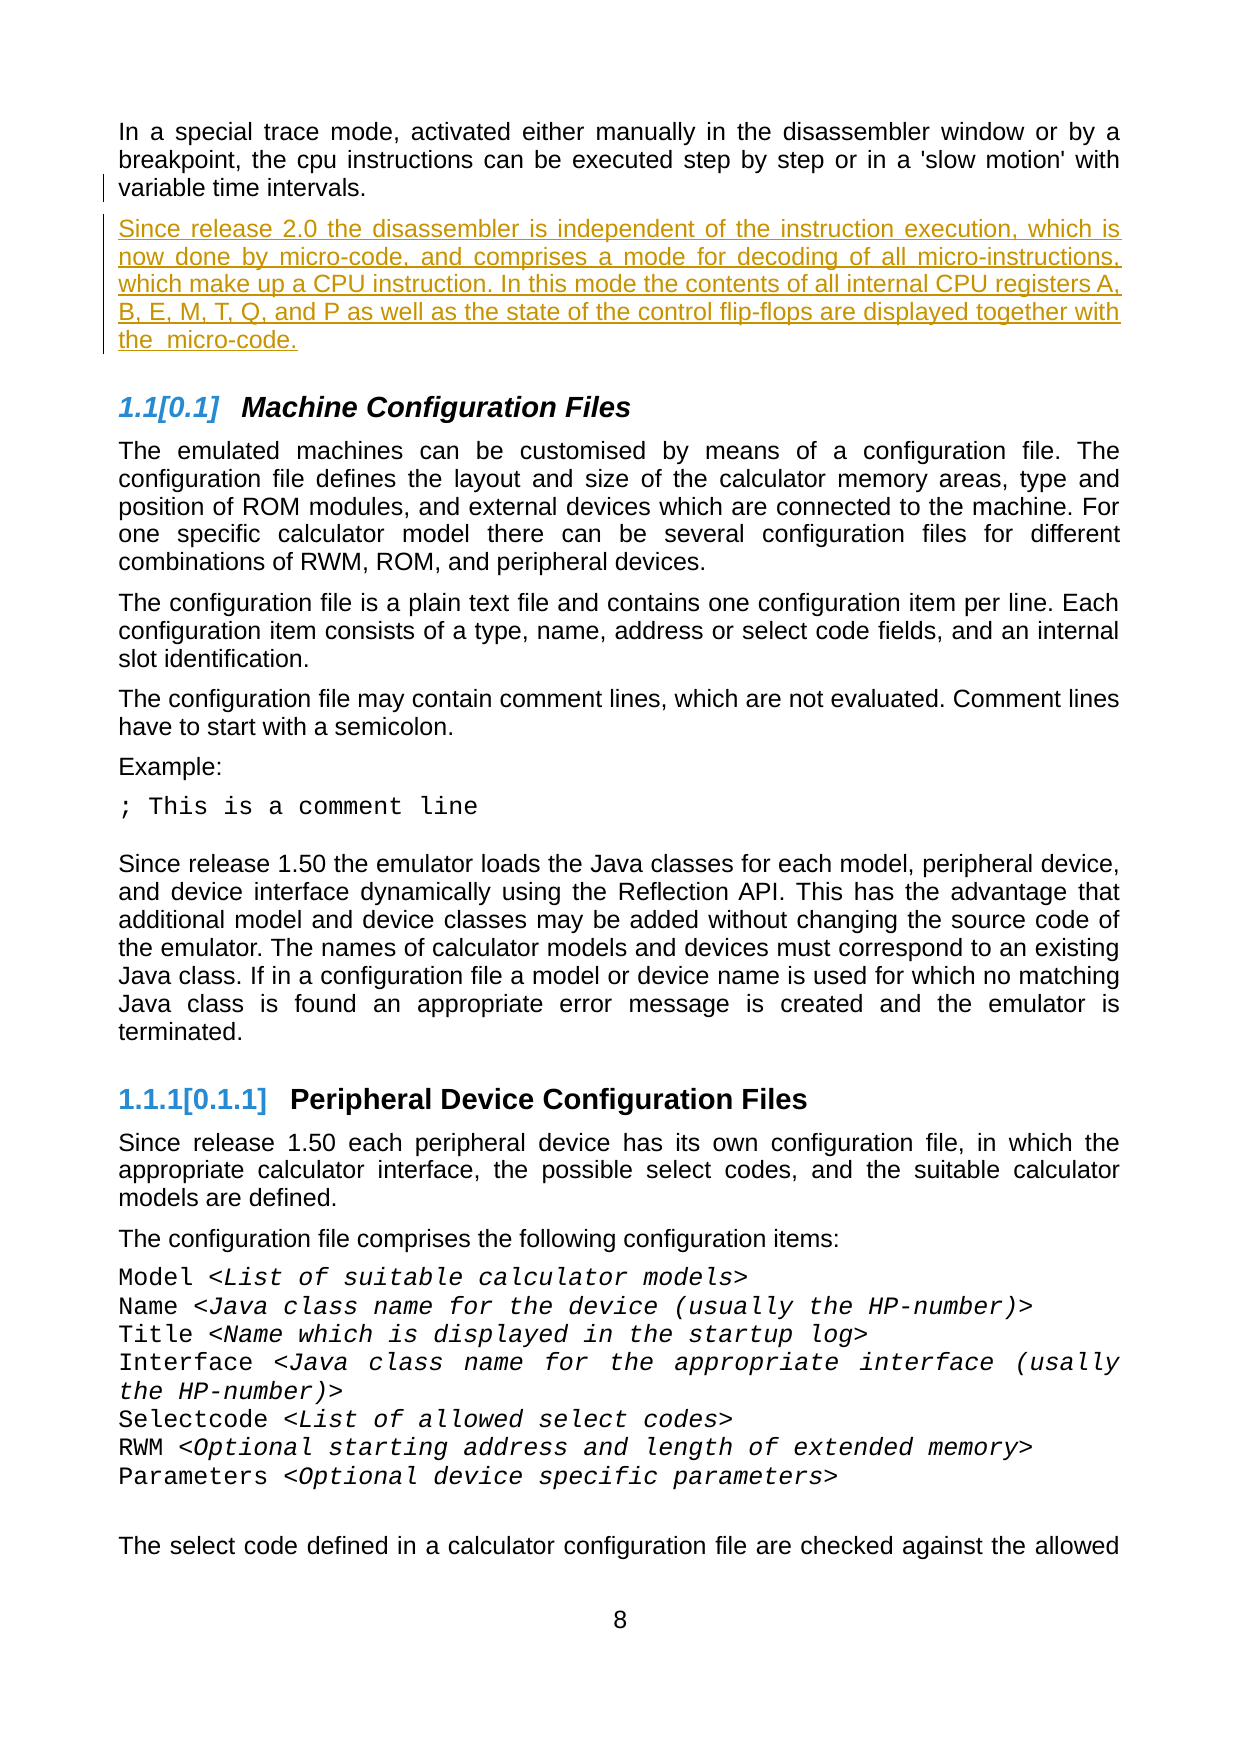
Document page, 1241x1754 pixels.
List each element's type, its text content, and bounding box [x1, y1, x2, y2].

text B, E, M, T, Q, and P as well as the state of the control flip-flops are displayed together with the micro-code. [118, 296, 1122, 354]
text Model <List of suitable calculator models> [118, 1265, 1122, 1293]
text ; This is a comment line [118, 794, 1122, 822]
text Since release 2.0 the disassembler is independent of the instruction execution, which is [118, 214, 1122, 239]
text Since release 1.50 the emulator loads the Java classes for each model, peripheral device, and device interface dynamically using the Reflection API. This has the advantage that additional model and device classes may be added without changing the source code of the emulator. The names of calculator models and devices must correspond to an existing Java class. If in a configuration file a model or device name is used for which no matching Java class is found an appropriate error message is created and the emulator is terminated. [118, 850, 1122, 1046]
text The select code defined in a calculator configuration file are checked against the allowed [118, 1532, 1122, 1560]
subtitle Peripheral Device Configuration Files [118, 1083, 1122, 1116]
text Interface <Java class name for the appropriate interface (usally the HP-number)> [118, 1350, 1122, 1407]
text The configuration file is a plain text file and contains one configuration item per line. Each configuration item consists of a type, name, address or select code fields, and an internal slot identification. [118, 589, 1122, 672]
text Parameters <Optional device specific parameters> [118, 1463, 1122, 1492]
text Example: [118, 753, 1122, 781]
text In a special trace mode, activated either manually in the disassembler window or by a breakpoint, the cpu instructions can be executed step by step or in a 'slow motion' with variable time intervals. [118, 118, 1122, 202]
text now done by micro-code, and comprises a mode for decoding of all micro-instructions, [118, 240, 1122, 266]
subtitle Machine Configuration Files [118, 391, 1122, 424]
text Title <Name which is displayed in the startup log> [118, 1322, 1122, 1350]
text RWM <Optional starting address and length of extended memory> [118, 1435, 1122, 1463]
text The configuration file comprises the following configuration items: [118, 1224, 1122, 1252]
text Since release 1.50 each peripheral device has its own configuration file, in which the appropriate calculator interface, the possible select codes, and the suitable calculator models are defined. [118, 1128, 1122, 1212]
text The emulated machines can be customised by means of a configuration file. The configuration file defines the layout and size of the calculator memory areas, type and position of ROM modules, and external devices which are connected to the machine. For one specific calculator model there can be several configuration files for different combinations of RWM, ROM, and peripheral devices. [118, 437, 1122, 576]
text Selectcode <List of allowed select codes> [118, 1407, 1122, 1435]
text The configuration file may contain comment lines, which are not evaluated. Comment lines have to start with a semicolon. [118, 685, 1122, 741]
text Name <Java class name for the device (usually the HP-number)> [118, 1293, 1122, 1322]
text which make up a CPU instruction. In this mode the contents of all internal CPU registers A, [118, 268, 1122, 294]
